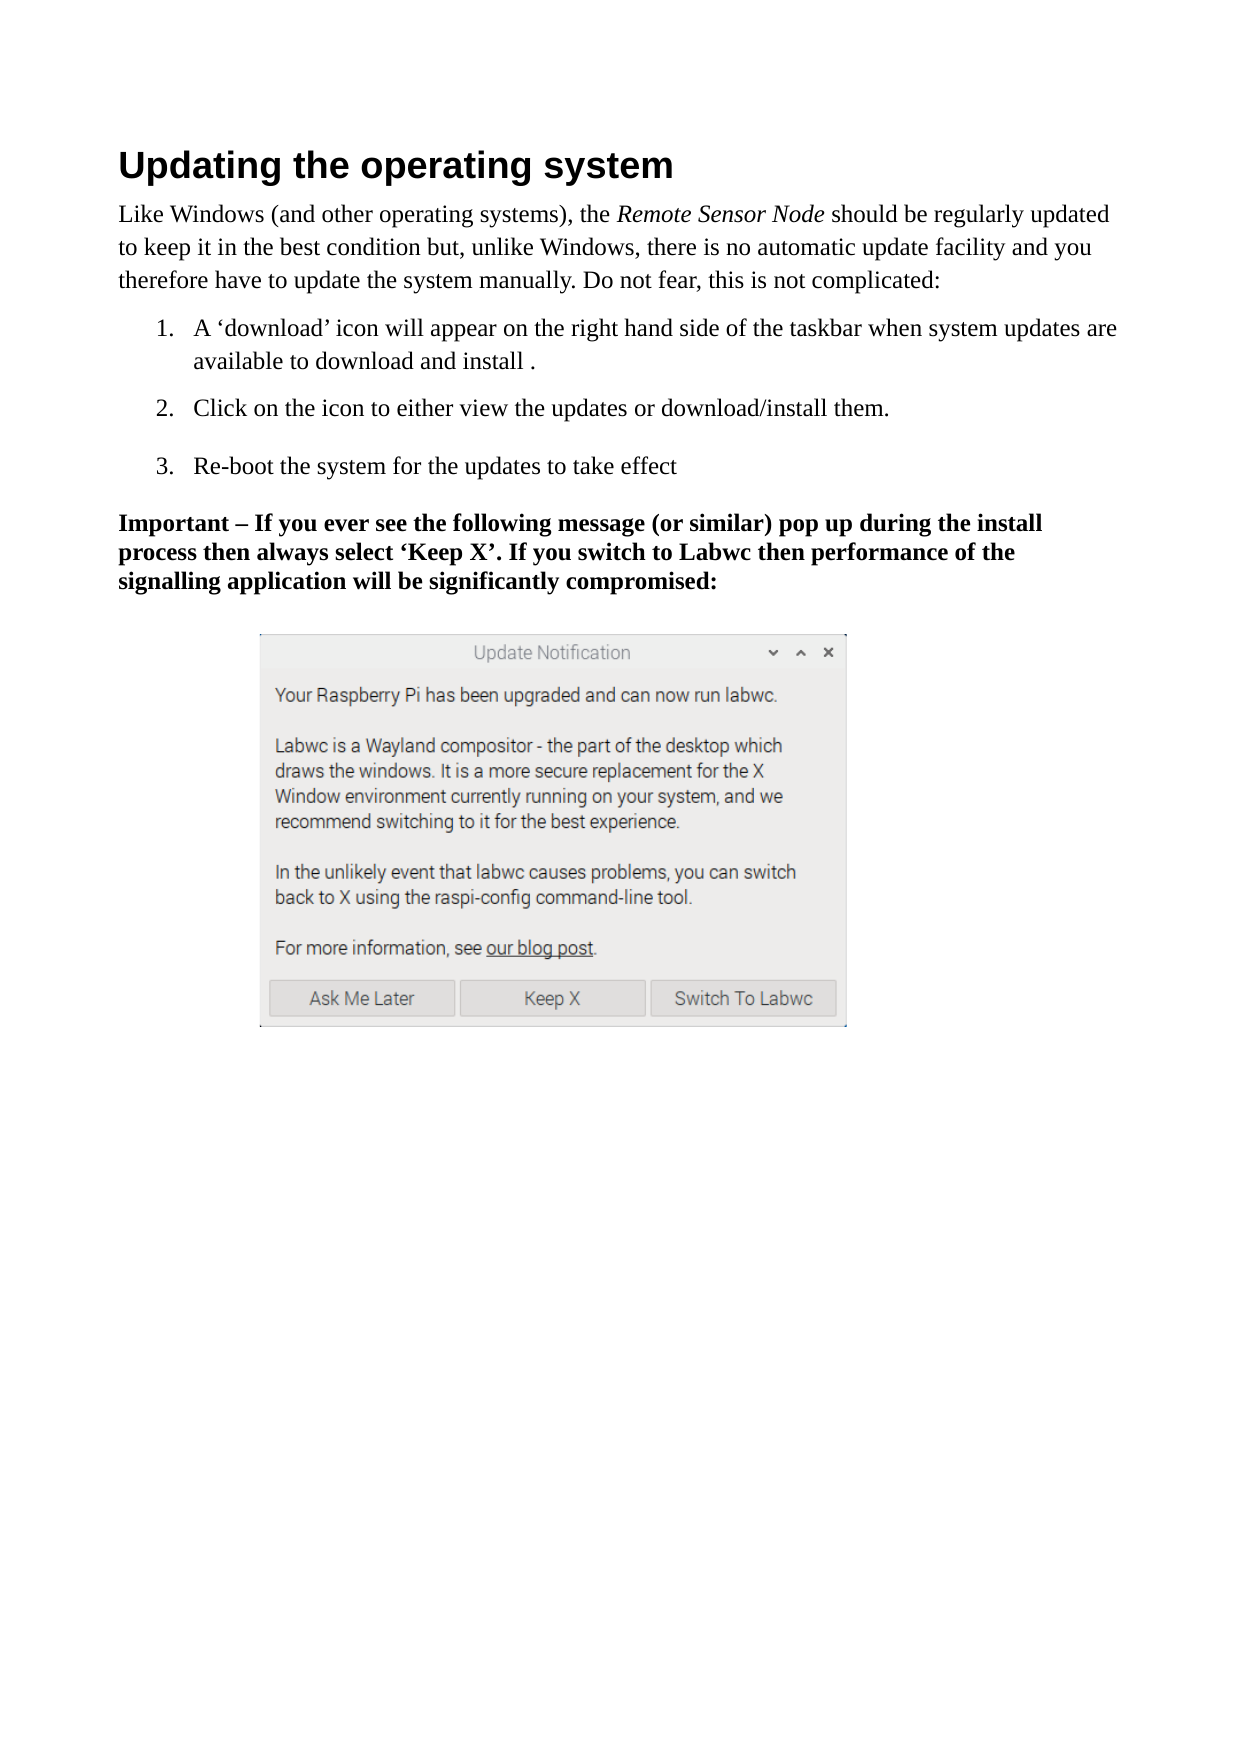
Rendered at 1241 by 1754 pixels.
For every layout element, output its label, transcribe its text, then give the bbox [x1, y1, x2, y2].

text Important – If you ever see the following message (or similar) pop up during the install process then always select ‘Keep X’. If you switch to Labwc then performance of the signalling application will be significantly compromised: [118, 508, 1122, 595]
list Click on the icon to either view the updates or download/install them. [156, 393, 1122, 422]
text Like Windows (and other operating systems), the Remote Sensor Node should be regularly updated to keep it in the best condition but, unlike Windows, there is no automatic update facility and you therefore have to update the system manually. Do not fear, this is not complicated: [118, 199, 1122, 294]
picture [259, 634, 847, 1027]
list Re-boot the system for the updates to take effect [156, 451, 1122, 480]
list A ‘download’ icon will appear on the right hand side of the taskbar when system updates are available to download and install . [156, 313, 1122, 375]
subtitle Updating the operating system [118, 143, 1122, 187]
